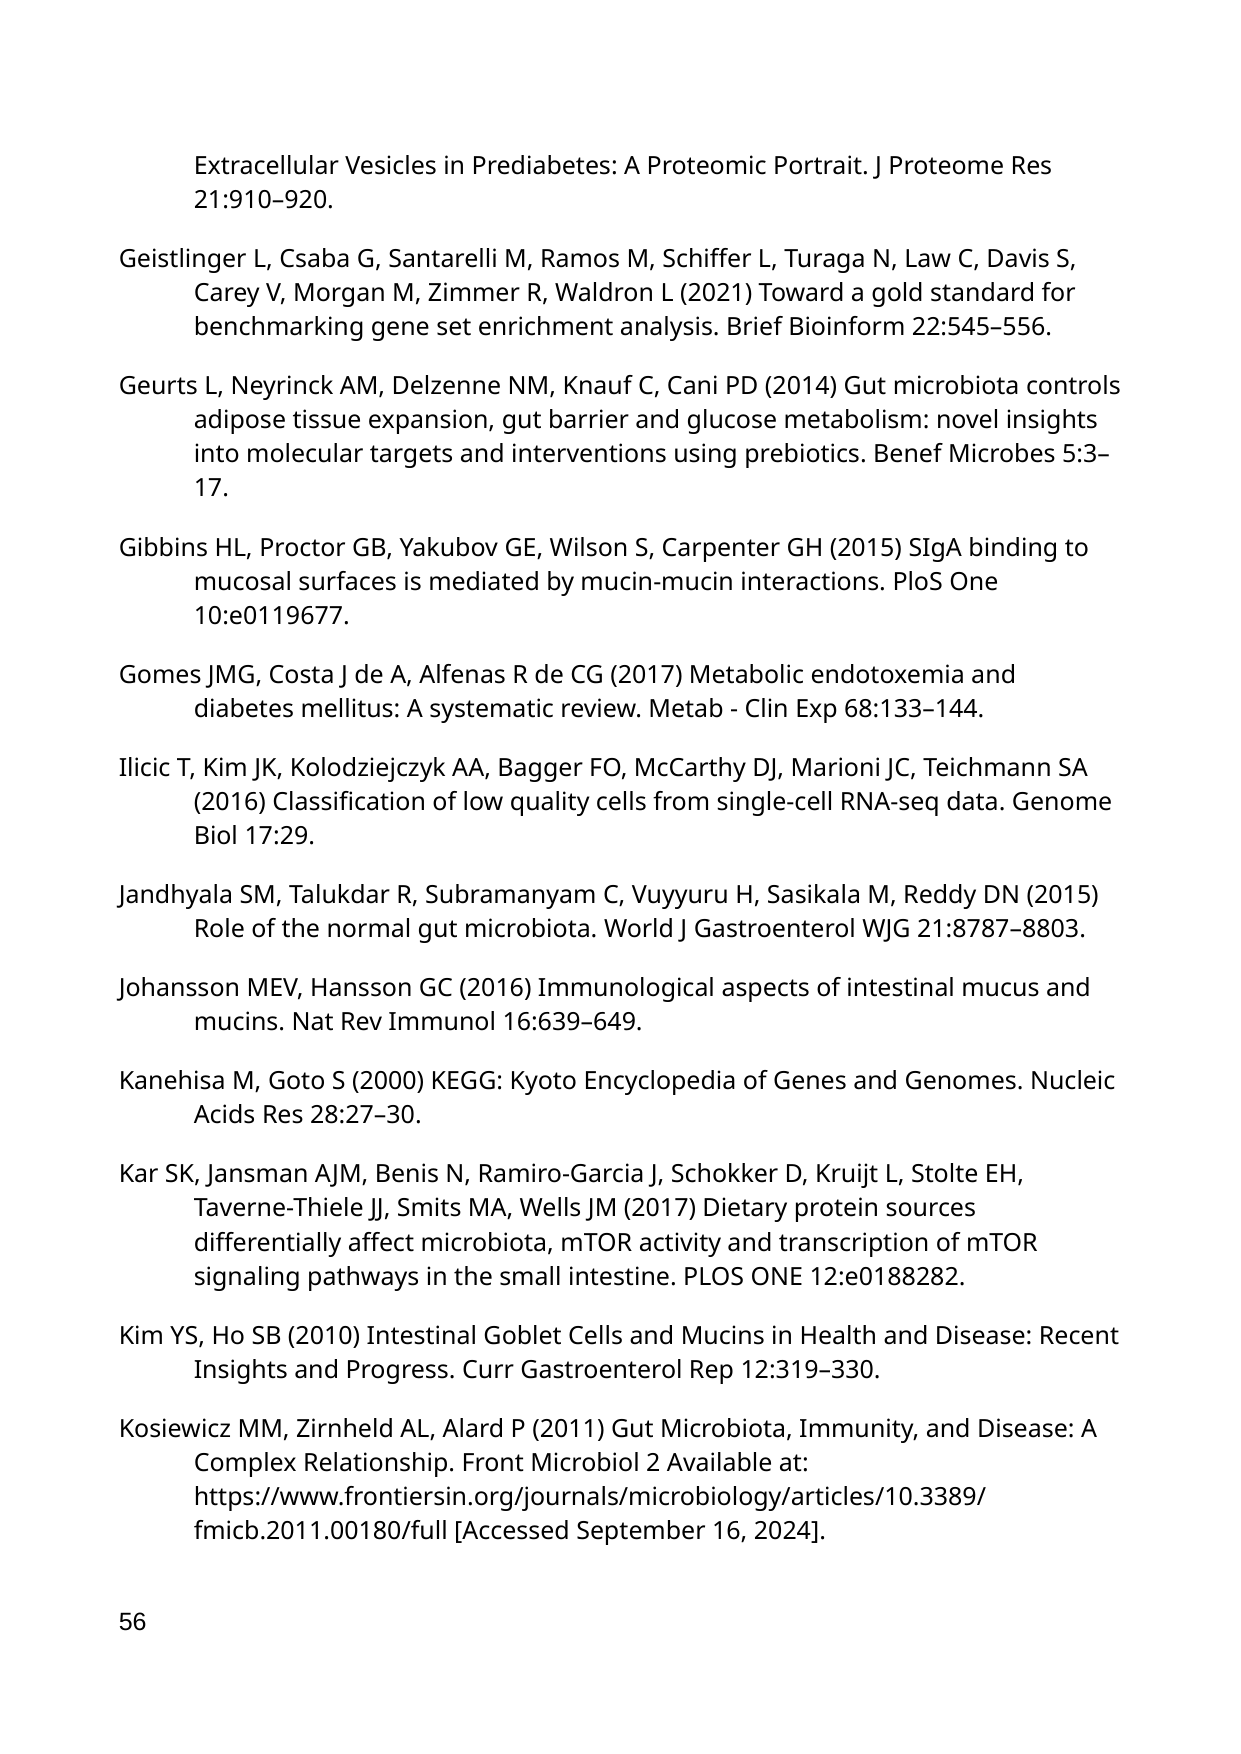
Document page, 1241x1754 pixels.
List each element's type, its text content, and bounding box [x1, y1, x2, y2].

text Gibbins HL, Proctor GB, Yakubov GE, Wilson S, Carpenter GH (2015) SIgA binding to mucosal surfaces is mediated by mucin-mucin interactions. PloS One 10:e0119677. [118, 529, 1122, 631]
text Kosiewicz MM, Zirnheld AL, Alard P (2011) Gut Microbiota, Immunity, and Disease: A Complex Relationship. Front Microbiol 2 Available at: https://www.frontiersin.org/journals/microbiology/articles/10.3389/fmicb.2011.00180/full [Accessed September 16, 2024]. [118, 1410, 1122, 1547]
text Kanehisa M, Goto S (2000) KEGG: Kyoto Encyclopedia of Genes and Genomes. Nucleic Acids Res 28:27–30. [118, 1063, 1122, 1131]
text Kar SK, Jansman AJM, Benis N, Ramiro-Garcia J, Schokker D, Kruijt L, Stolte EH, Taverne-Thiele JJ, Smits MA, Wells JM (2017) Dietary protein sources differentially affect microbiota, mTOR activity and transcription of mTOR signaling pathways in the small intestine. PLOS ONE 12:e0188282. [118, 1156, 1122, 1292]
text Jandhyala SM, Talukdar R, Subramanyam C, Vuyyuru H, Sasikala M, Reddy DN (2015) Role of the normal gut microbiota. World J Gastroenterol WJG 21:8787–8803. [118, 877, 1122, 945]
text Johansson MEV, Hansson GC (2016) Immunological aspects of intestinal mucus and mucins. Nat Rev Immunol 16:639–649. [118, 970, 1122, 1038]
text Geurts L, Neyrinck AM, Delzenne NM, Knauf C, Cani PD (2014) Gut microbiota controls adipose tissue expansion, gut barrier and glucose metabolism: novel insights into molecular targets and interventions using prebiotics. Benef Microbes 5:3–17. [118, 368, 1122, 504]
text Gomes JMG, Costa J de A, Alfenas R de CG (2017) Metabolic endotoxemia and diabetes mellitus: A systematic review. Metab - Clin Exp 68:133–144. [118, 656, 1122, 724]
text Geistlinger L, Csaba G, Santarelli M, Ramos M, Schiffer L, Turaga N, Law C, Davis S, Carey V, Morgan M, Zimmer R, Waldron L (2021) Toward a gold standard for benchmarking gene set enrichment analysis. Brief Bioinform 22:545–556. [118, 241, 1122, 343]
text Ilicic T, Kim JK, Kolodziejczyk AA, Bagger FO, McCarthy DJ, Marioni JC, Teichmann SA (2016) Classification of low quality cells from single-cell RNA-seq data. Genome Biol 17:29. [118, 749, 1122, 852]
text Kim YS, Ho SB (2010) Intestinal Goblet Cells and Mucins in Health and Disease: Recent Insights and Progress. Curr Gastroenterol Rep 12:319–330. [118, 1317, 1122, 1385]
text Extracellular Vesicles in Prediabetes: A Proteomic Portrait. J Proteome Res 21:910–920. [118, 148, 1122, 216]
